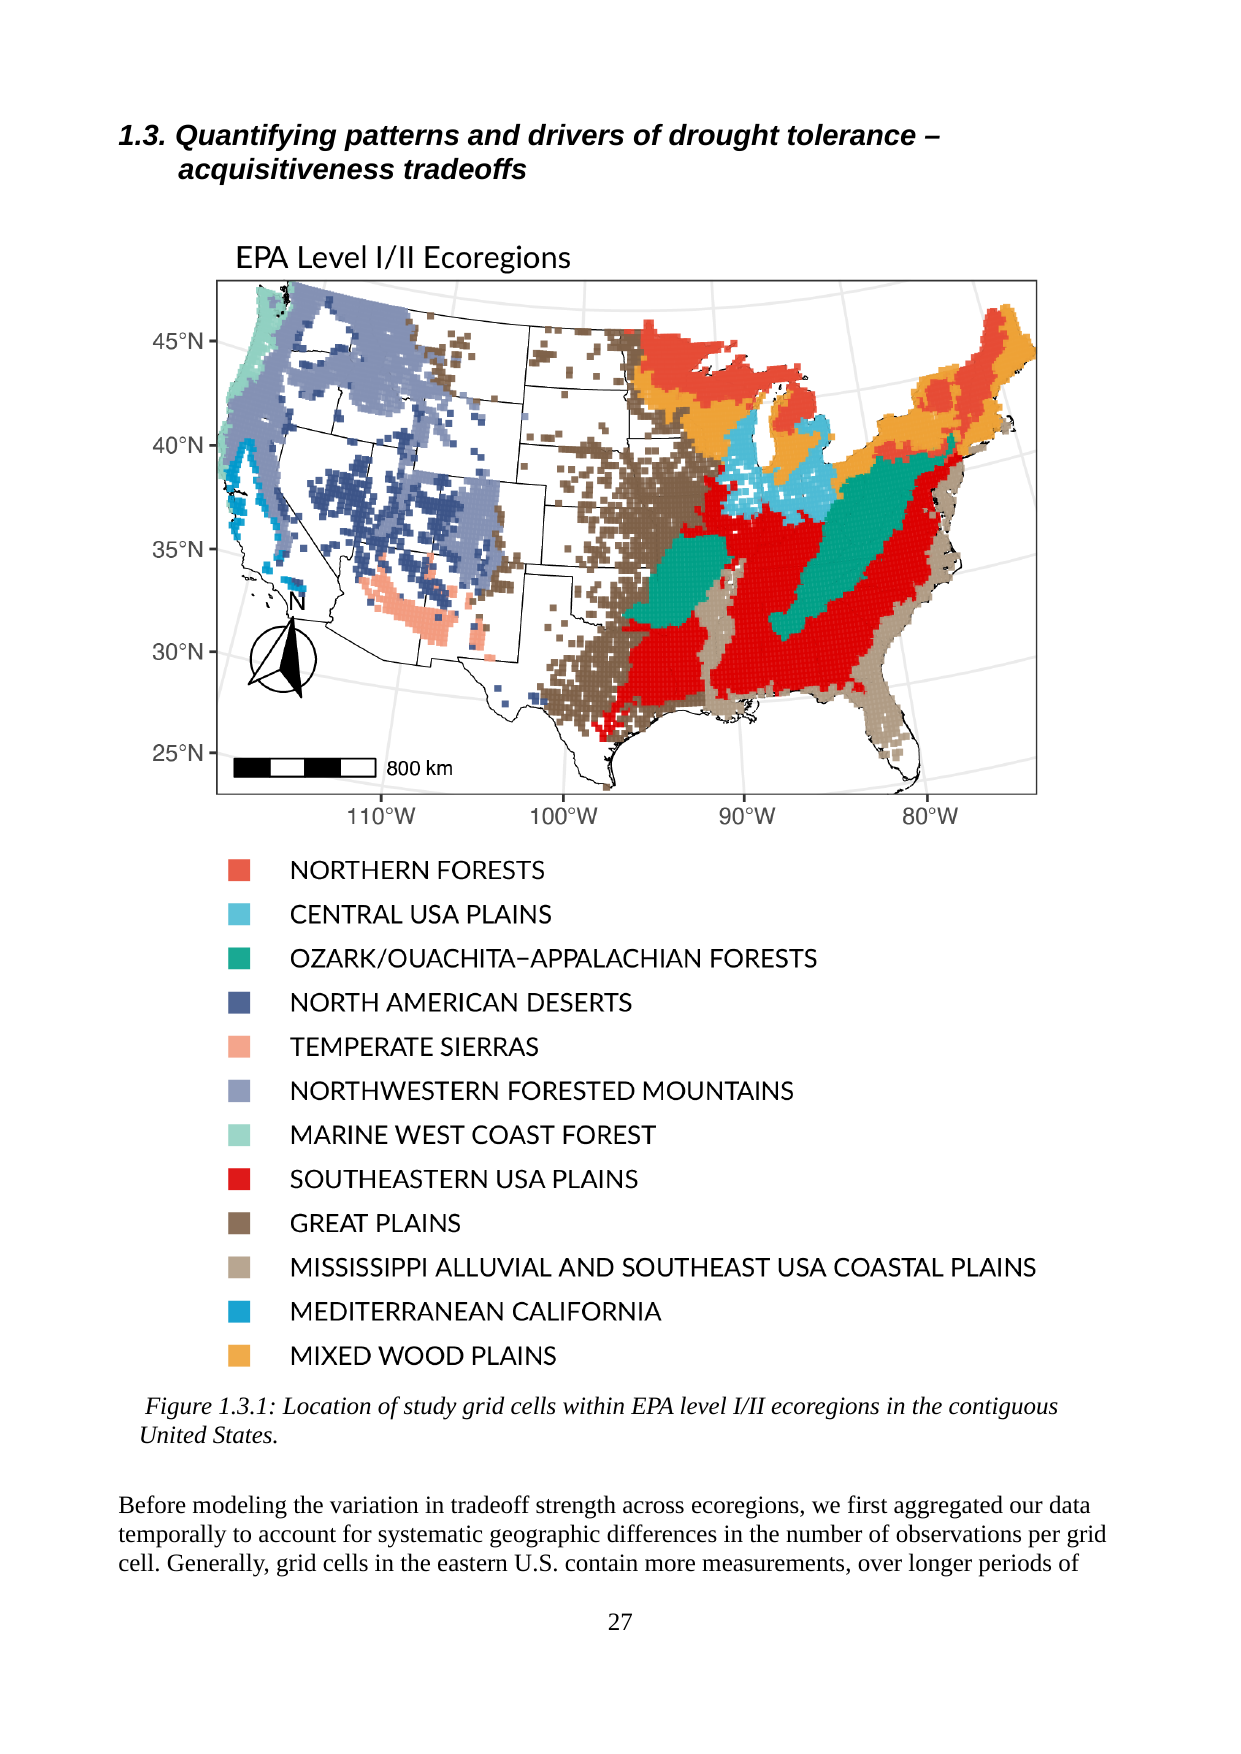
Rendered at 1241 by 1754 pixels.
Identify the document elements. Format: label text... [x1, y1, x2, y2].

text Before modeling the variation in tradeoff strength across ecoregions, we first aggregated our data temporally to account for systematic geographic differences in the number of observations per grid cell. Generally, grid cells in the eastern U.S. contain more measurements, over longer periods of [118, 1490, 1122, 1576]
text Figure 1.3.1: Location of study grid cells within EPA level I/II ecoregions in the contiguous United States. [138, 1392, 1102, 1449]
subtitle Quantifying patterns and drivers of drought tolerance – acquisitiveness tradeoffs [118, 118, 1122, 185]
